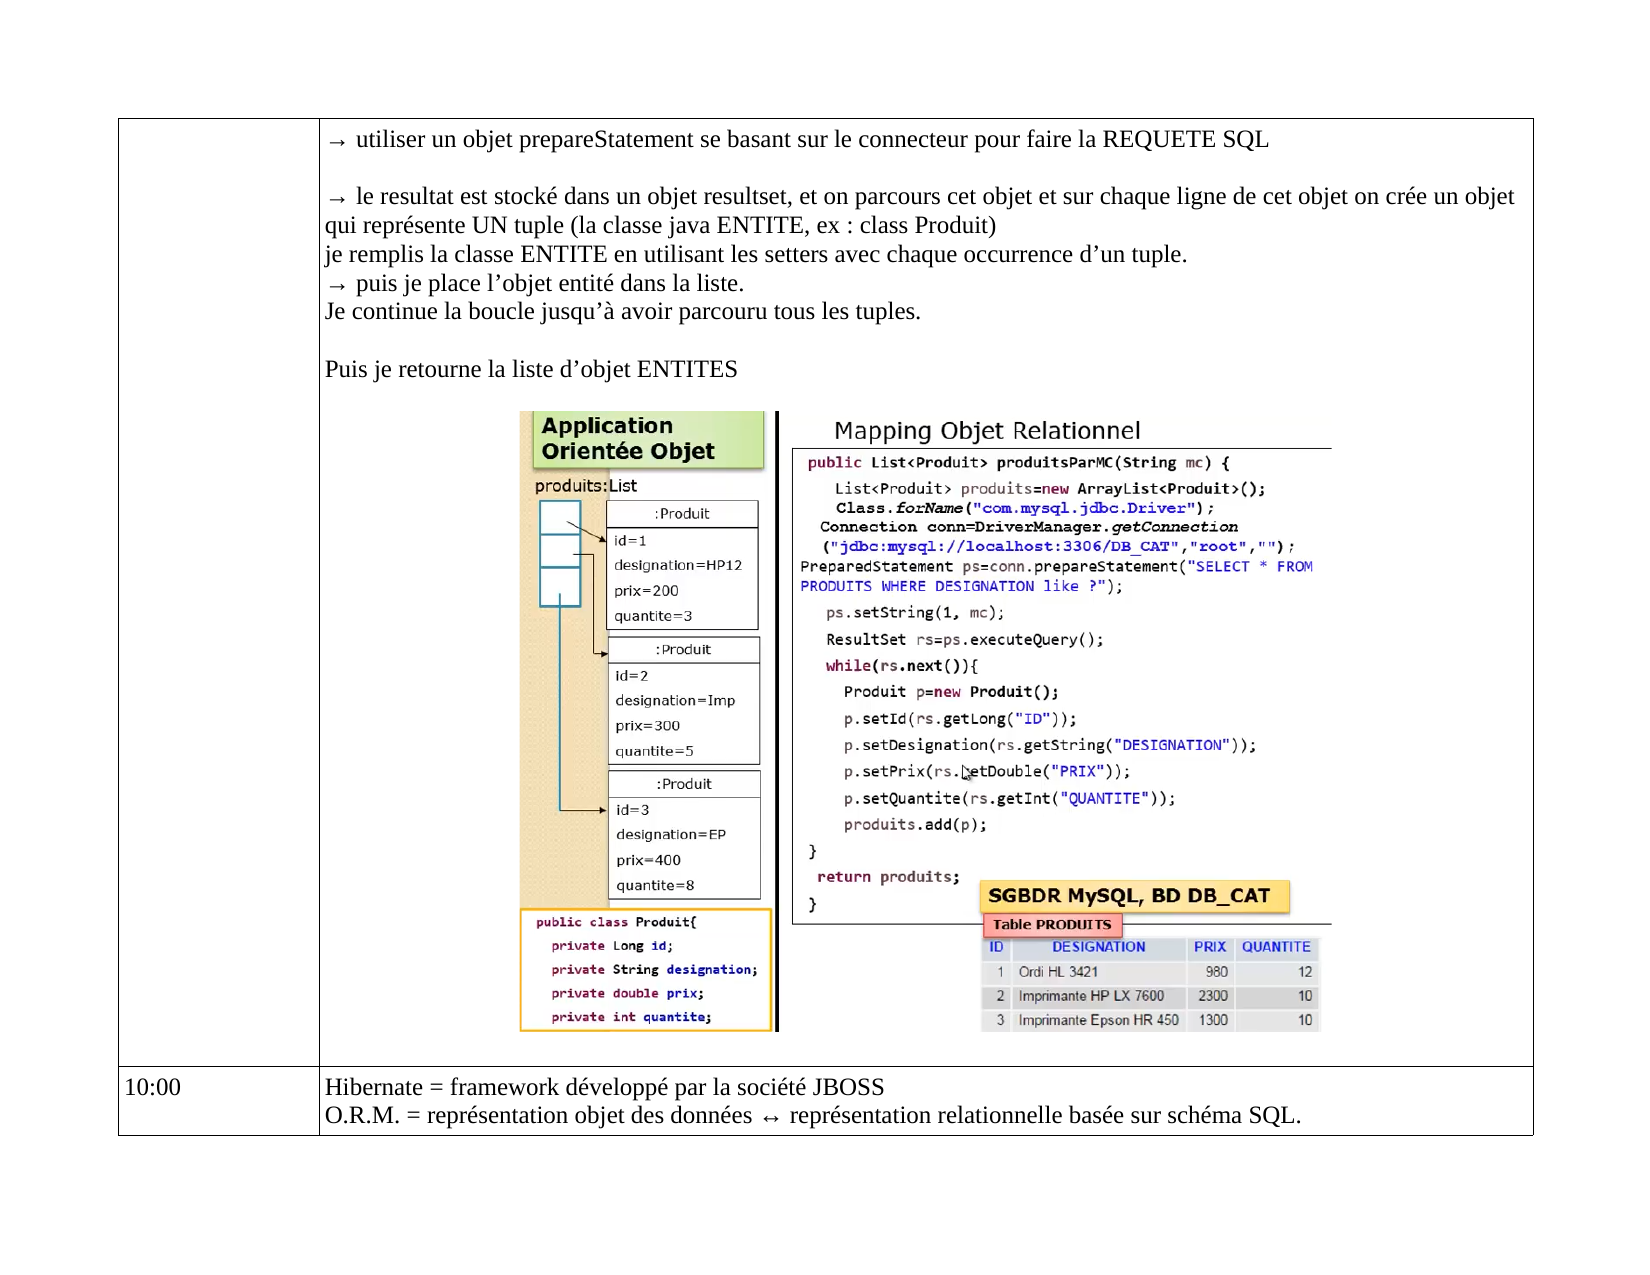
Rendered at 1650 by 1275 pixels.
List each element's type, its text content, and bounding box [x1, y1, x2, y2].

table_cell → utiliser un objet prepareStatement se basant sur le connecteur pour faire la REQUETE SQL → le resultat est stocké dans un objet resultset, et on parcours cet objet et sur chaque ligne de cet objet on crée un objet qui représente UN tuple (la classe java ENTITE, ex : class Produit) je remplis la classe ENTITE en utilisant les setters avec chaque occurrence d’un tuple. → puis je place l’objet entité dans la liste. Je continue la boucle jusqu’à avoir parcouru tous les tuples. Puis je retourne la liste d’objet ENTITES [320, 119, 1533, 1066]
table_cell 10:00 [119, 1067, 319, 1135]
table_cell Hibernate = framework développé par la société JBOSS O.R.M. = représentation objet des données ↔ représentation relationnelle basée sur schéma SQL. [320, 1067, 1533, 1135]
table_cell [119, 119, 319, 1066]
picture [519, 411, 1332, 1032]
